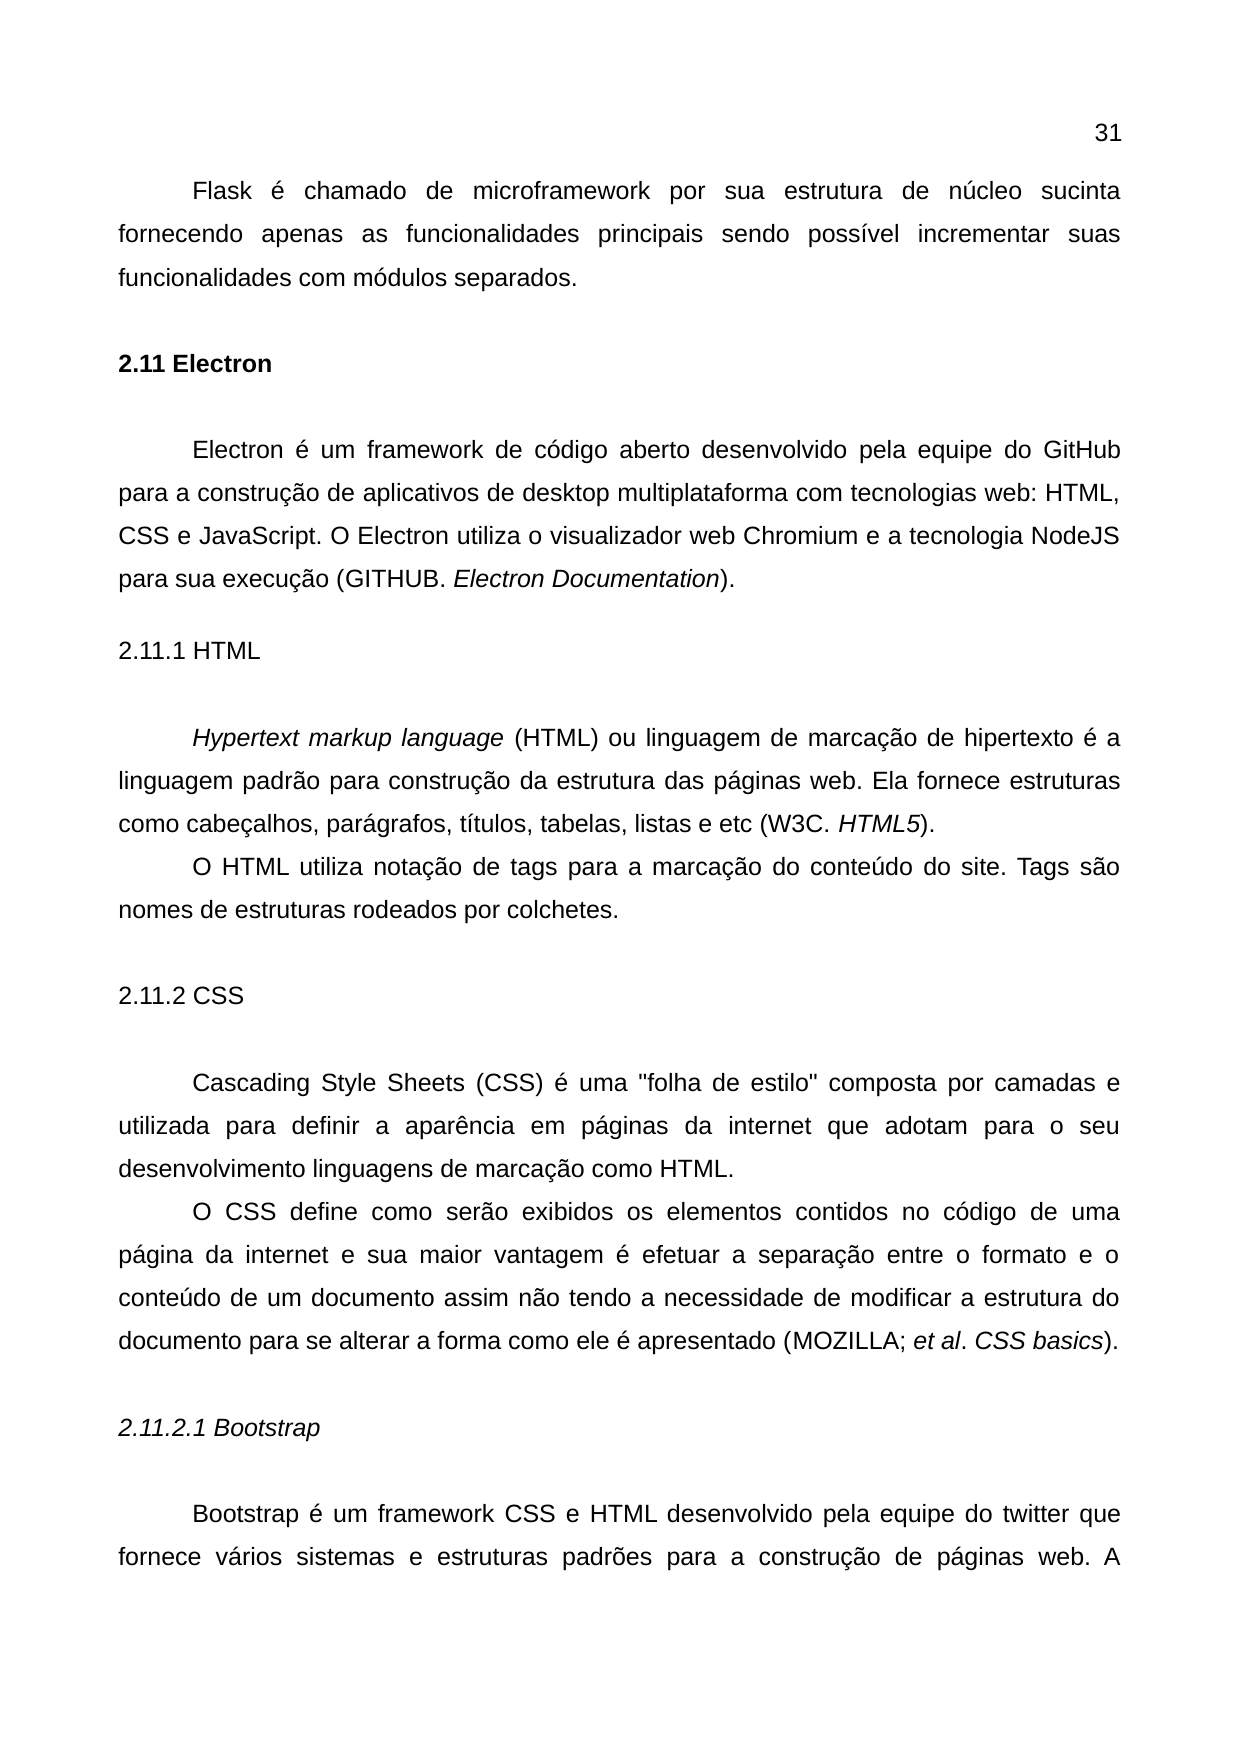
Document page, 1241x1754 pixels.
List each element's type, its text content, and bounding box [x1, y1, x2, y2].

text Cascading Style Sheets (CSS) é uma "folha de estilo" composta por camadas e utilizada para definir a aparência em páginas da internet que adotam para o seu desenvolvimento linguagens de marcação como HTML. [118, 1068, 1122, 1183]
text O HTML utiliza notação de tags para a marcação do conteúdo do site. Tags são nomes de estruturas rodeados por colchetes. [118, 852, 1122, 924]
subtitle 2.11.2.1 Bootstrap [118, 1413, 1122, 1441]
text Hypertext markup language (HTML) ou linguagem de marcação de hipertexto é a linguagem padrão para construção da estrutura das páginas web. Ela fornece estruturas como cabeçalhos, parágrafos, títulos, tabelas, listas e etc (W3C. HTML5). [118, 723, 1122, 838]
text Flask é chamado de microframework por sua estrutura de núcleo sucinta fornecendo apenas as funcionalidades principais sendo possível incrementar suas funcionalidades com módulos separados. [118, 176, 1122, 291]
text Bootstrap é um framework CSS e HTML desenvolvido pela equipe do twitter que fornece vários sistemas e estruturas padrões para a construção de páginas web. A [118, 1499, 1122, 1571]
text O CSS define como serão exibidos os elementos contidos no código de uma página da internet e sua maior vantagem é efetuar a separação entre o formato e o conteúdo de um documento assim não tendo a necessidade de modificar a estrutura do documento para se alterar a forma como ele é apresentado (MOZILLA; et al. CSS basics). [118, 1197, 1122, 1355]
subtitle 2.11.2 CSS [118, 981, 1122, 1010]
text Electron é um framework de código aberto desenvolvido pela equipe do GitHub para a construção de aplicativos de desktop multiplataforma com tecnologias web: HTML, CSS e JavaScript. O Electron utiliza o visualizador web Chromium e a tecnologia NodeJS para sua execução (GITHUB. Electron Documentation). [118, 435, 1122, 593]
subtitle 2.11.1 HTML [118, 636, 1122, 665]
subtitle 2.11 Electron [118, 349, 1122, 378]
